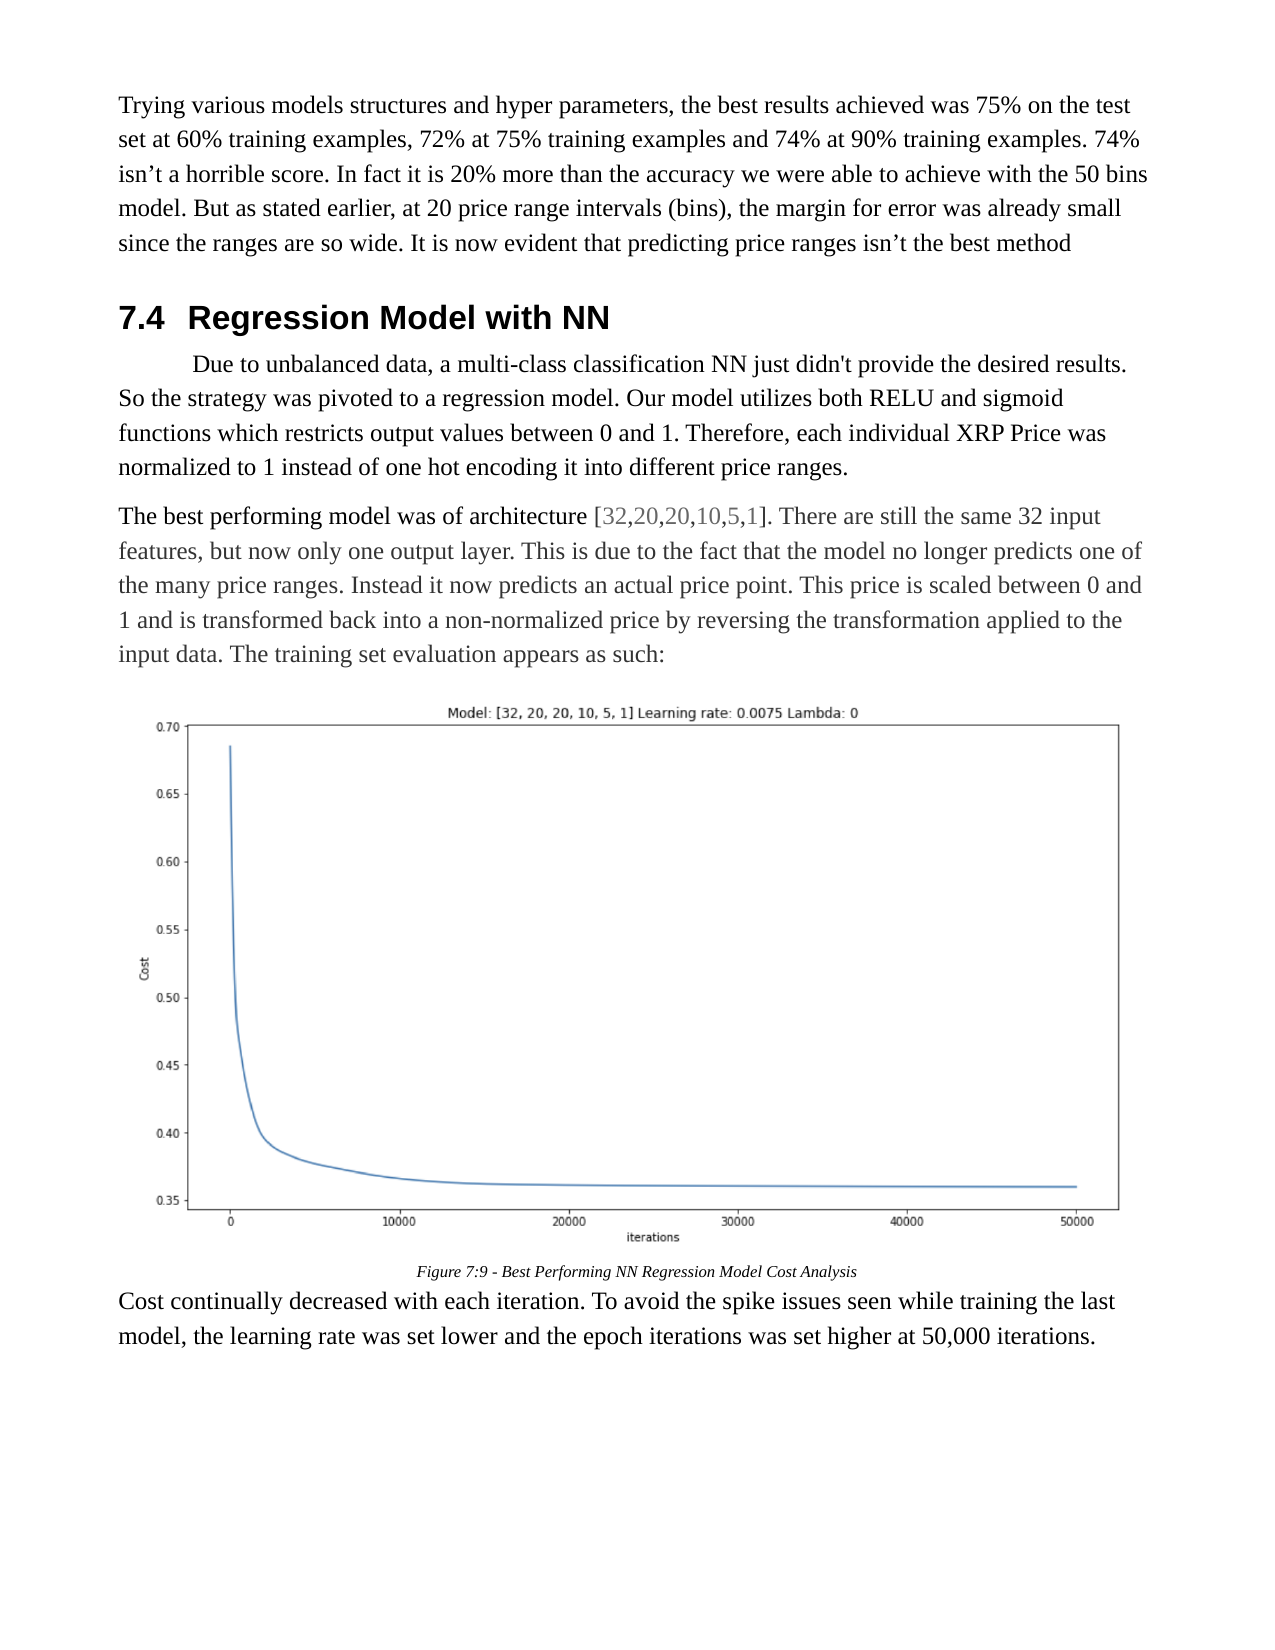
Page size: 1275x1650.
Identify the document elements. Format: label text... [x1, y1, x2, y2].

text Cost continually decreased with each iteration. To avoid the spike issues seen while training the last model, the learning rate was set lower and the epoch iterations was set higher at 50,000 iterations. [118, 1046, 1157, 1349]
text Figure 7:9 - Best Performing NN Regression Model Cost Analysis [126, 1262, 1149, 1281]
text The best performing model was of architecture [32,20,20,10,5,1]. There are still the same 32 input features, but now only one output layer. This is due to the fact that the model no longer predicts one of the many price ranges. Instead it now predicts an actual price point. This price is scaled between 0 and 1 and is transformed back into a non-normalized price by reversing the transformation applied to the input data. The training set evaluation appears as such: [118, 501, 1157, 668]
text Due to unbalanced data, a multi-class classification NN just didn't provide the desired results. So the strategy was pivoted to a regression model. Our model utilizes both RELU and sigmoid functions which restricts output values between 0 and 1. Therefore, each individual XRP Price was normalized to 1 instead of one hot encoding it into different price ranges. [118, 349, 1157, 481]
text Trying various models structures and hyper parameters, the best results achieved was 75% on the test set at 60% training examples, 72% at 75% training examples and 74% at 90% training examples. 74% isn’t a horrible score. In fact it is 20% more than the accuracy we were able to achieve with the 50 bins model. But as stated earlier, at 20 price range intervals (bins), the margin for error was already small since the ranges are so wide. It is now evident that predicting price ranges isn’t the best method [118, 90, 1157, 257]
picture [126, 687, 1149, 1262]
subtitle Regression Model with NN [118, 298, 1157, 336]
